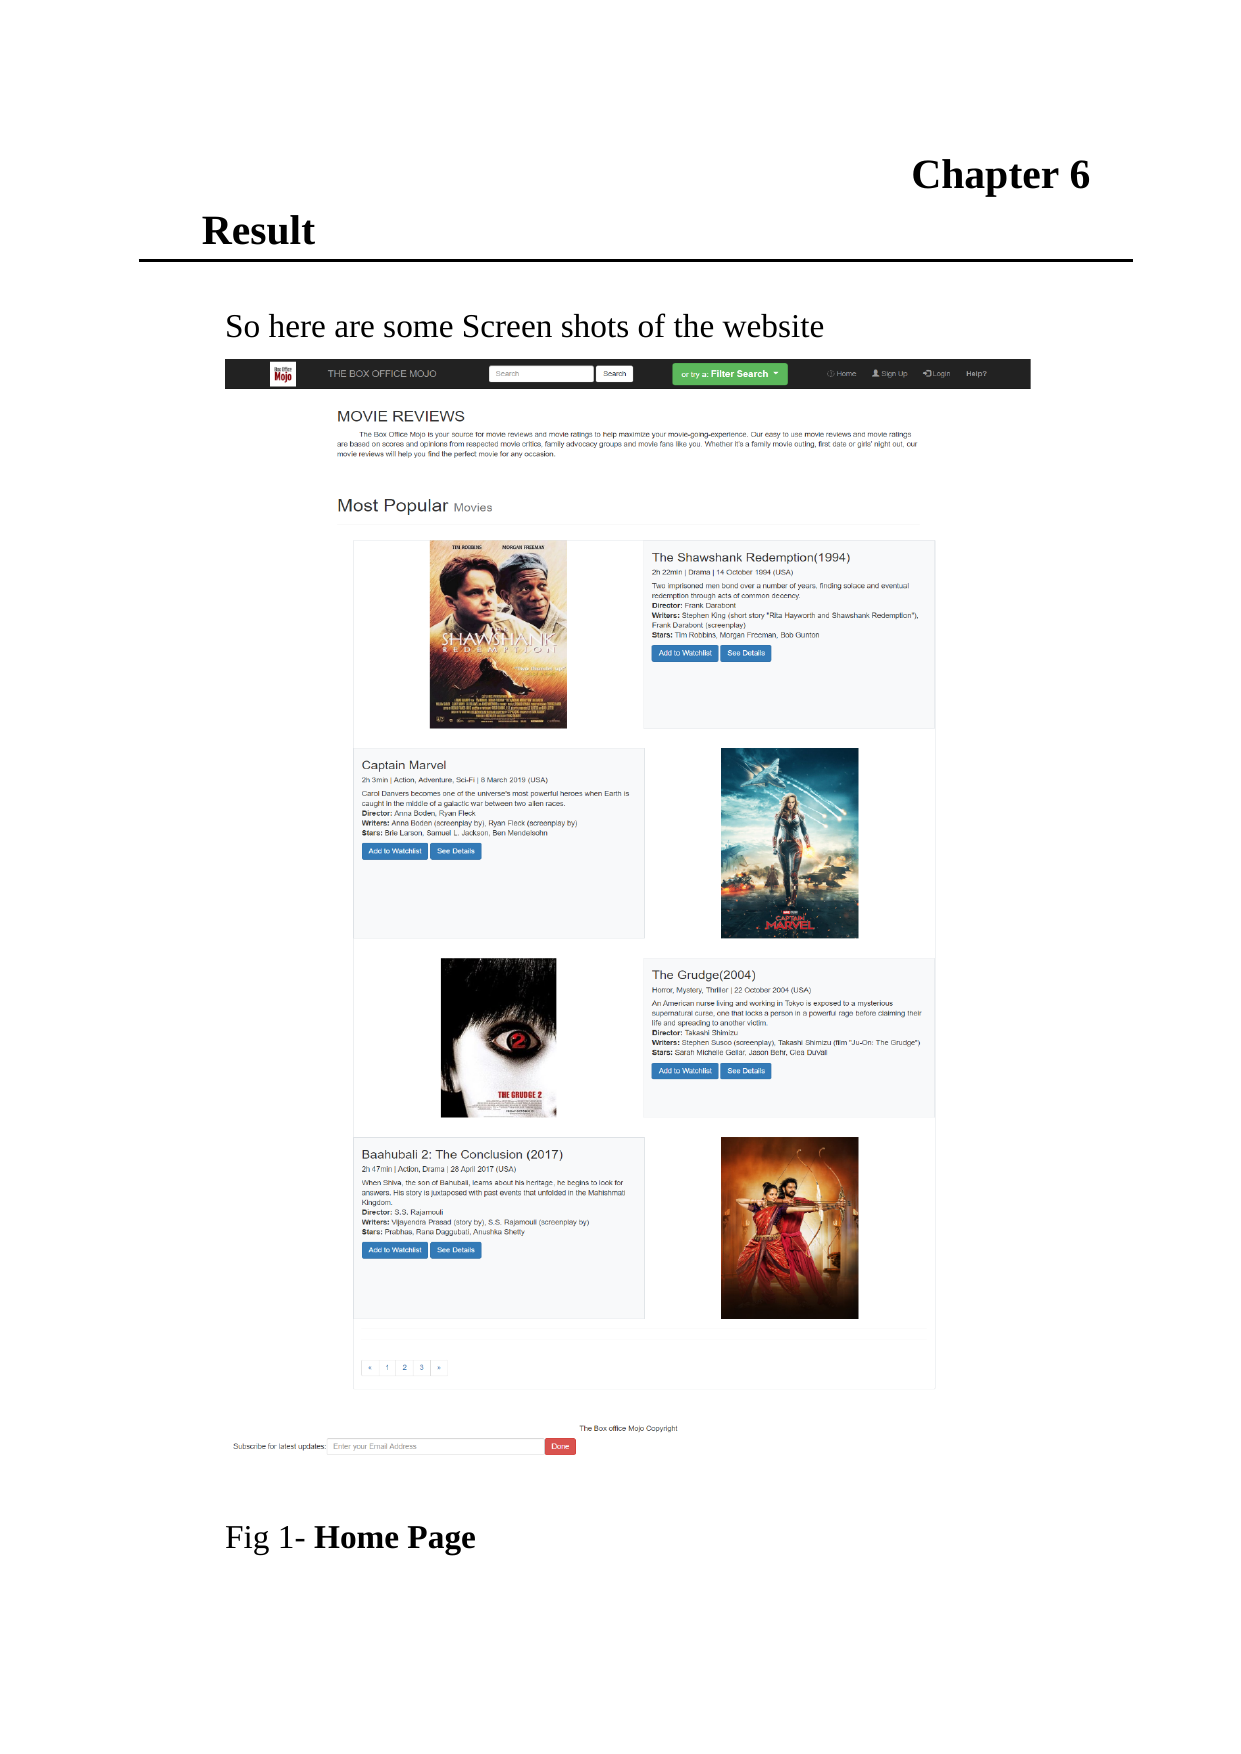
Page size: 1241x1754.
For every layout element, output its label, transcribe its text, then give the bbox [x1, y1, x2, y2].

text Result [202, 205, 1090, 253]
text Chapter 6 [202, 150, 1090, 198]
text So here are some Screen shots of the website [225, 298, 1085, 344]
text Fig 1- Home Page [225, 1509, 1085, 1556]
picture [225, 359, 1031, 1494]
